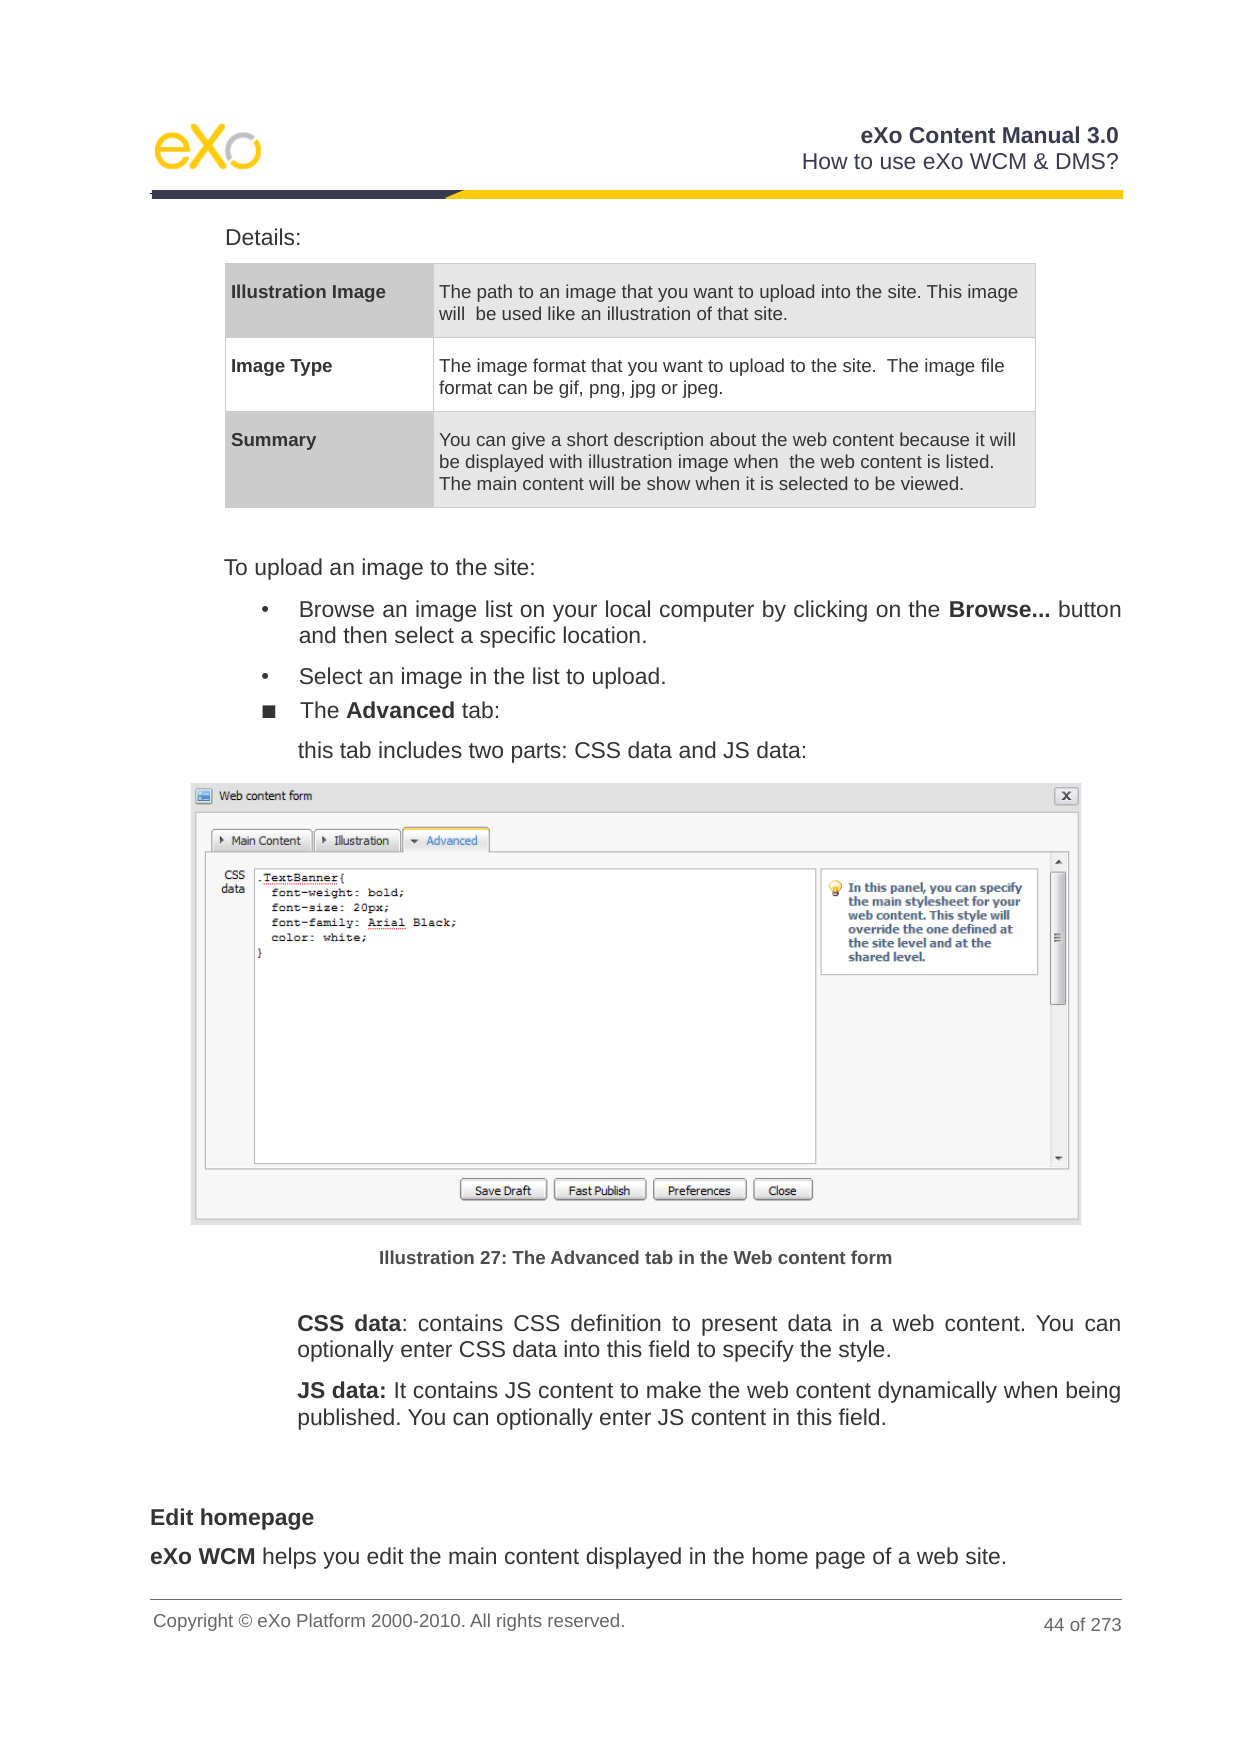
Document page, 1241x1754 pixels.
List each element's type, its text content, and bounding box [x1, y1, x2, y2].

table_header Illustration Image [226, 264, 433, 337]
text To upload an image to the site: [223, 554, 1122, 581]
list CSS data: contains CSS definition to present data in a web content. You can optionally enter CSS data into this field to specify the style. [259, 1309, 1122, 1362]
subtitle Edit homepage [150, 1504, 1122, 1530]
list Select an image in the list to upload. [261, 663, 1122, 689]
list JS data: It contains JS content to make the web content dynamically when being published. You can optionally enter JS content in this field. [259, 1377, 1122, 1430]
table_cell Image Type [226, 338, 433, 411]
text this tab includes two parts: CSS data and JS data: [298, 737, 1122, 763]
text eXo WCM helps you edit the main content displayed in the home page of a web site. [150, 1543, 1122, 1569]
picture [155, 123, 262, 170]
picture [190, 783, 1082, 1225]
list Illustration 27: The Advanced tab in the Web content form [190, 1225, 1081, 1268]
list Details: [187, 223, 1122, 250]
list The Advanced tab: [262, 697, 1122, 723]
table_cell Summary [226, 412, 433, 507]
picture [151, 190, 1124, 199]
table_cell You can give a short description about the web content because it will be displayed with illustration image when the web content is listed. The main content will be show when it is selected to be viewed. [434, 412, 1035, 507]
table_header The path to an image that you want to upload into the site. This image will be used like an illustration of that site. [434, 264, 1035, 337]
table_cell The image format that you want to upload to the site. The image file format can be gif, png, jpg or jpeg. [434, 338, 1035, 411]
list Browse an image list on your local computer by clicking on the Browse... button and then select a specific location. [261, 596, 1122, 648]
